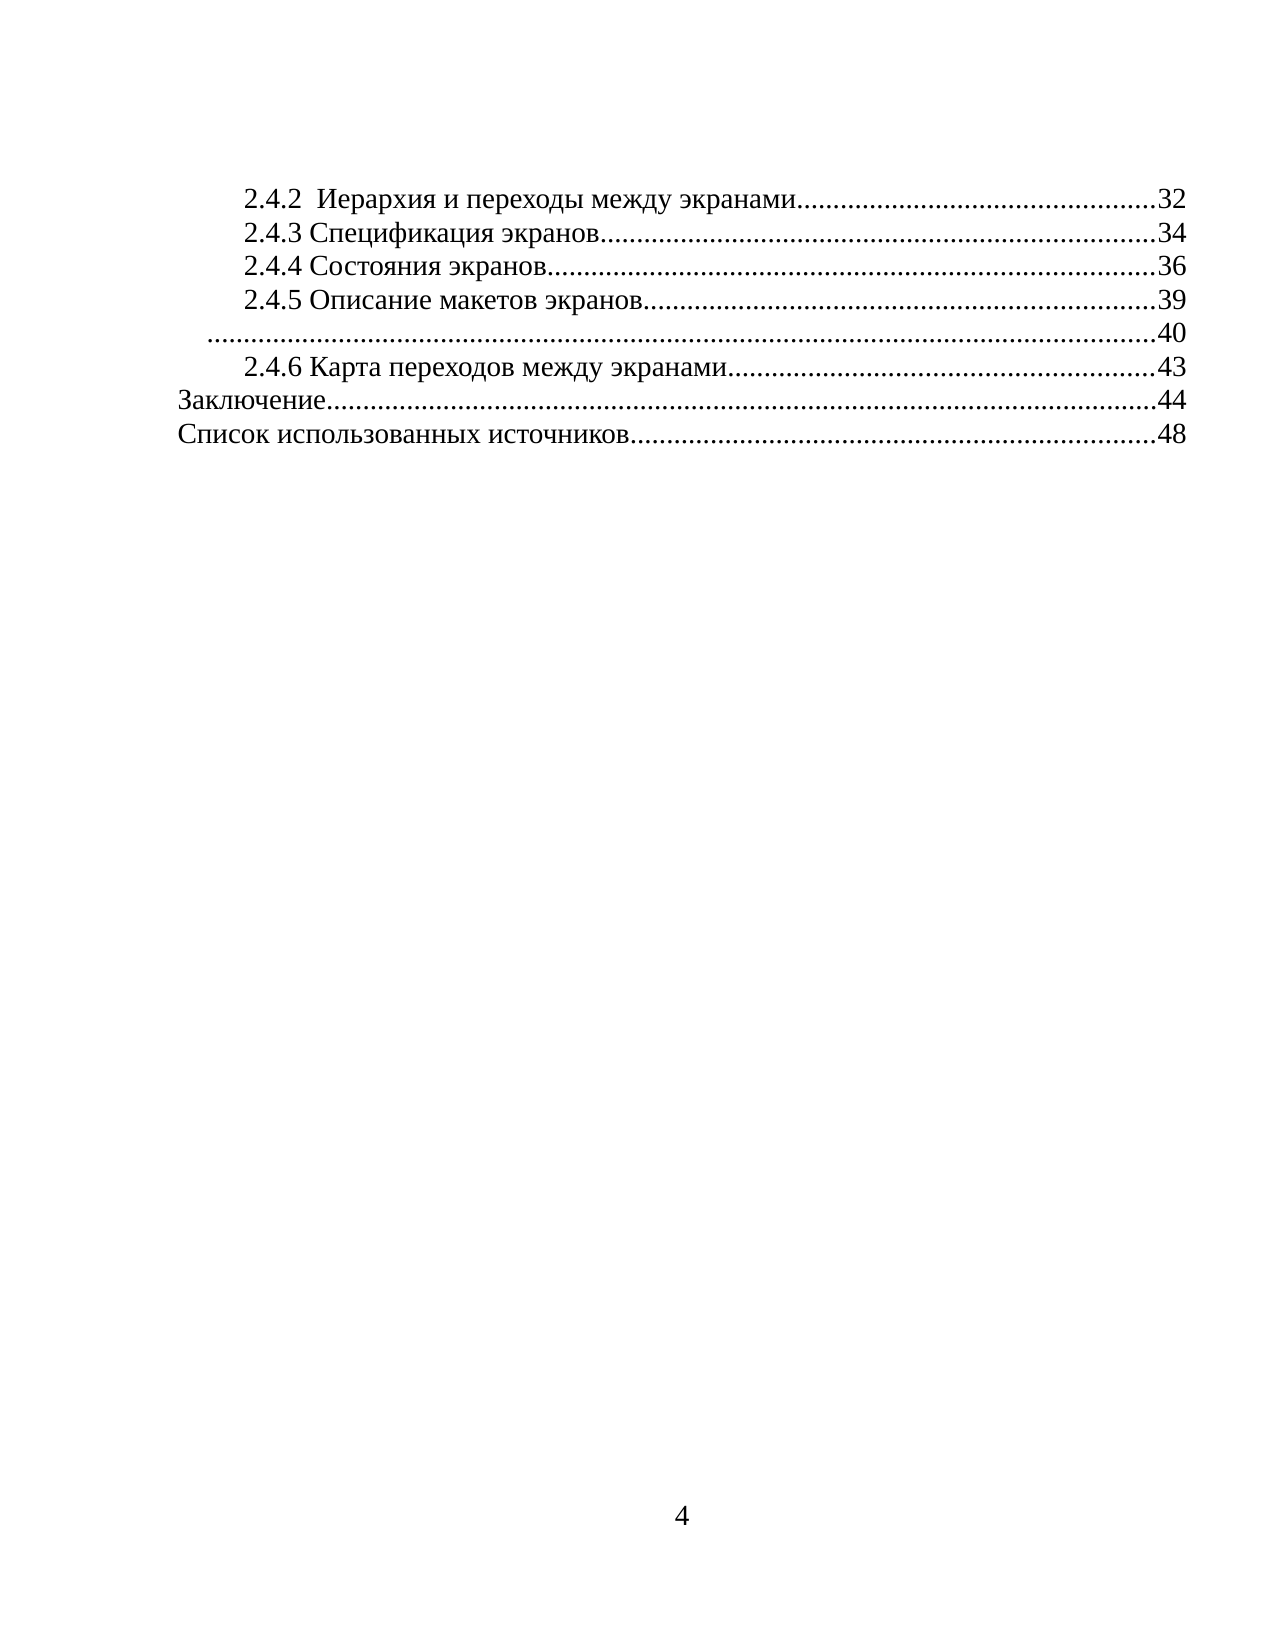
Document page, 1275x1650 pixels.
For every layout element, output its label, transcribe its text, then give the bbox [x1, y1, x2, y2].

text Список использованных источников 48 [177, 416, 1186, 449]
text 2.4.6 Карта переходов между экранами 43 [236, 349, 1186, 382]
text 2.4.4 Состояния экранов 36 [236, 248, 1186, 282]
text 2.4.3 Спецификация экранов 34 [236, 215, 1186, 248]
text 2.4.2 Иерархия и переходы между экранами 32 [236, 181, 1186, 215]
text Заключение 44 [177, 382, 1186, 416]
text 40 [207, 315, 1186, 349]
text 2.4.5 Описание макетов экранов 39 [236, 282, 1186, 315]
